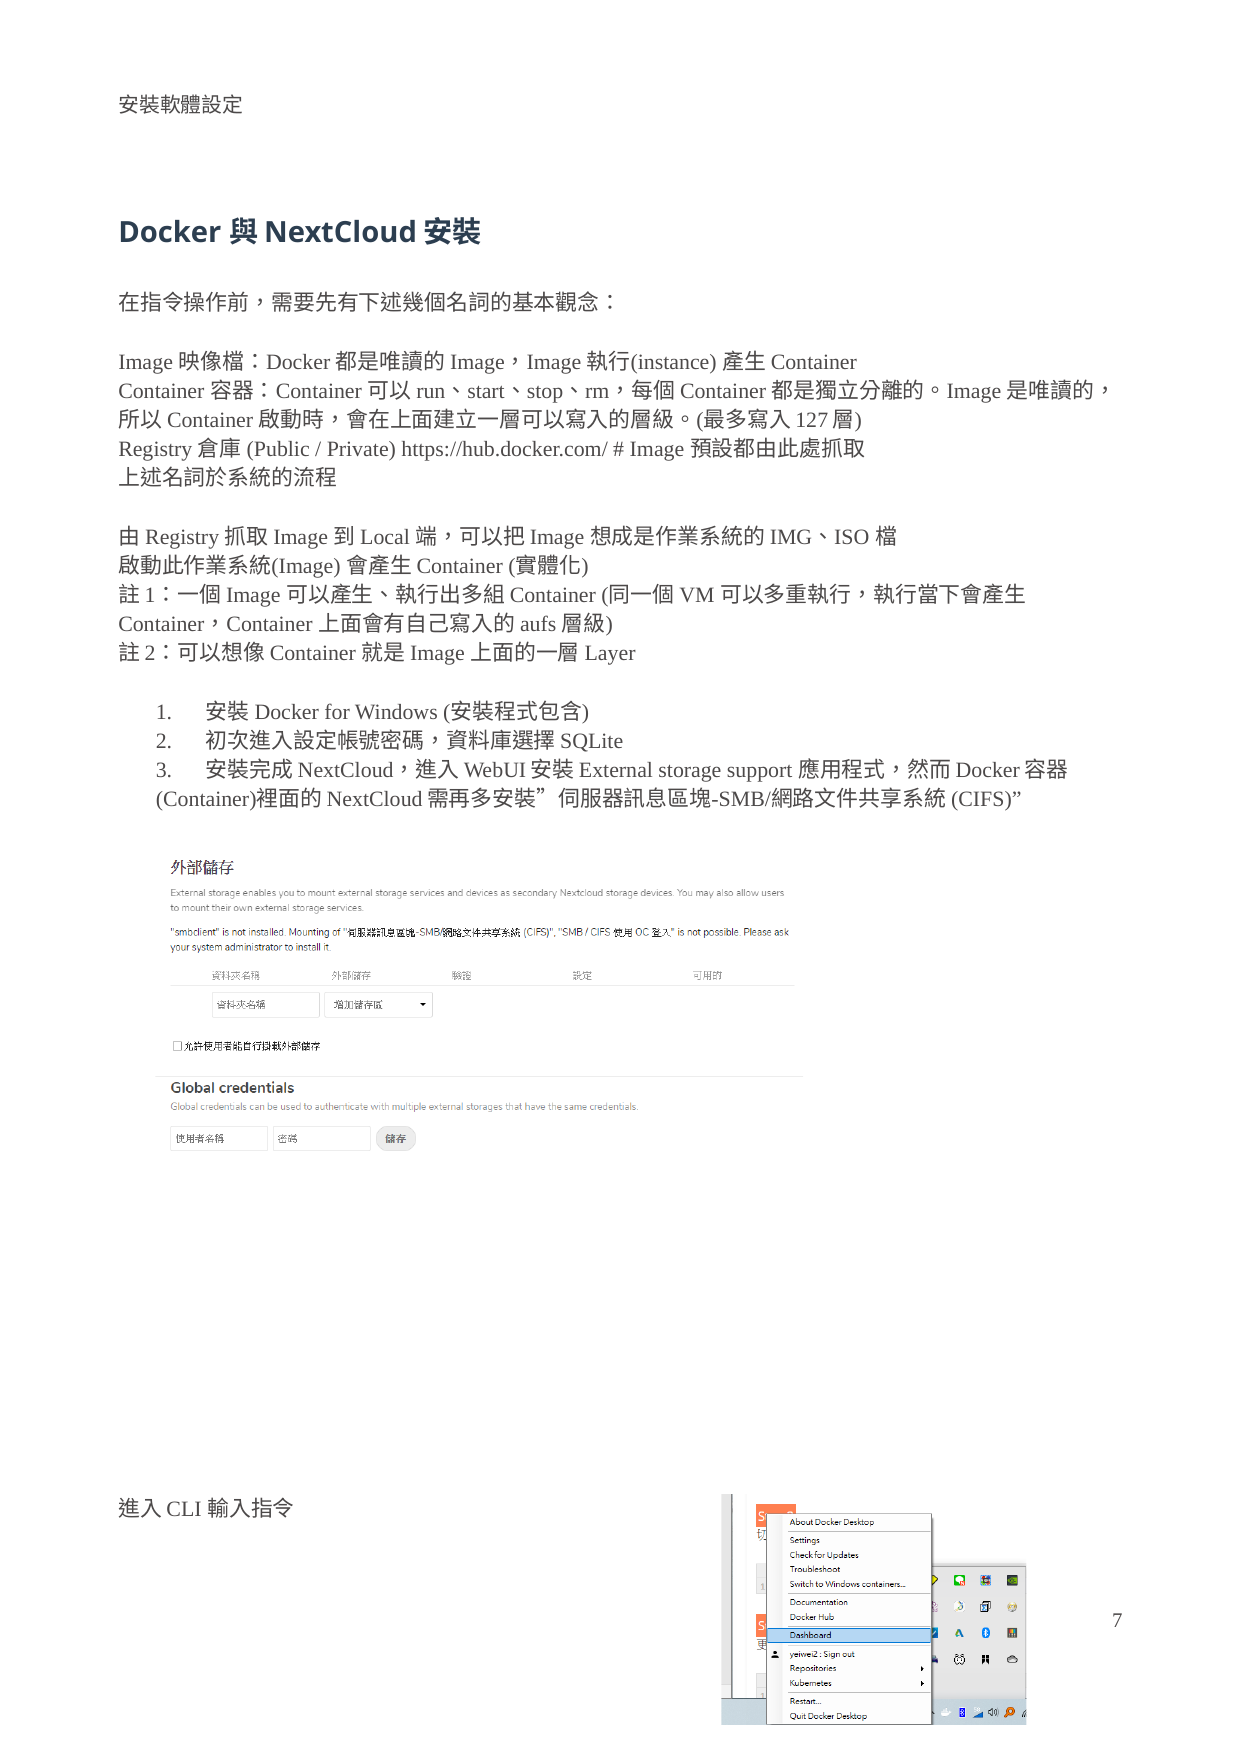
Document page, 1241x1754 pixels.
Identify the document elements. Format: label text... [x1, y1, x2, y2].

text 註1：一個 Image 可以產生、執行出多組 Container (同一個 VM 可以多重執行，執行當下會產生 Container，Container 上面會有自己寫入的 aufs 層級) [118, 579, 1122, 637]
text Container 容器：Container 可以 run、start、stop、rm，每個 Container 都是獨立分離的。Image 是唯讀的，所以 Container 啟動時，會在上面建立一層可以寫入的層級。(最多寫入127層) [118, 375, 1122, 433]
text 由 Registry 抓取 Image 到 Local 端，可以把 Image 想成是作業系統的 IMG、ISO 檔 [118, 521, 1122, 550]
list 初次進入設定帳號密碼，資料庫選擇SQLite [156, 725, 1122, 754]
list 安裝 Docker for Windows (安裝程式包含) [156, 696, 1122, 725]
text 進入CLI 輸入指令 [118, 1493, 1122, 1522]
list 安裝完成NextCloud，進入WebUI安裝External storage support 應用程式，然而Docker容器(Container)裡面的NextCloud需再多安裝”伺服器訊息區塊-SMB/網路文件共享系統 (CIFS)” [156, 754, 1122, 812]
text 上述名詞於系統的流程 [118, 462, 1122, 492]
text Image 映像檔：Docker 都是唯讀的 Image，Image 執行(instance) 產生 Container [118, 346, 1122, 375]
text 在指令操作前，需要先有下述幾個名詞的基本觀念： [118, 287, 1122, 317]
text Registry 倉庫 (Public / Private) https://hub.docker.com/ # Image 預設都由此處抓取 [118, 433, 1122, 462]
text 註2：可以想像 Container 就是 Image 上面的一層 Layer [118, 637, 1122, 667]
text Docker 與NextCloud安裝 [118, 212, 1122, 250]
text 啟動此作業系統(Image) 會產生 Container (實體化) [118, 550, 1122, 579]
